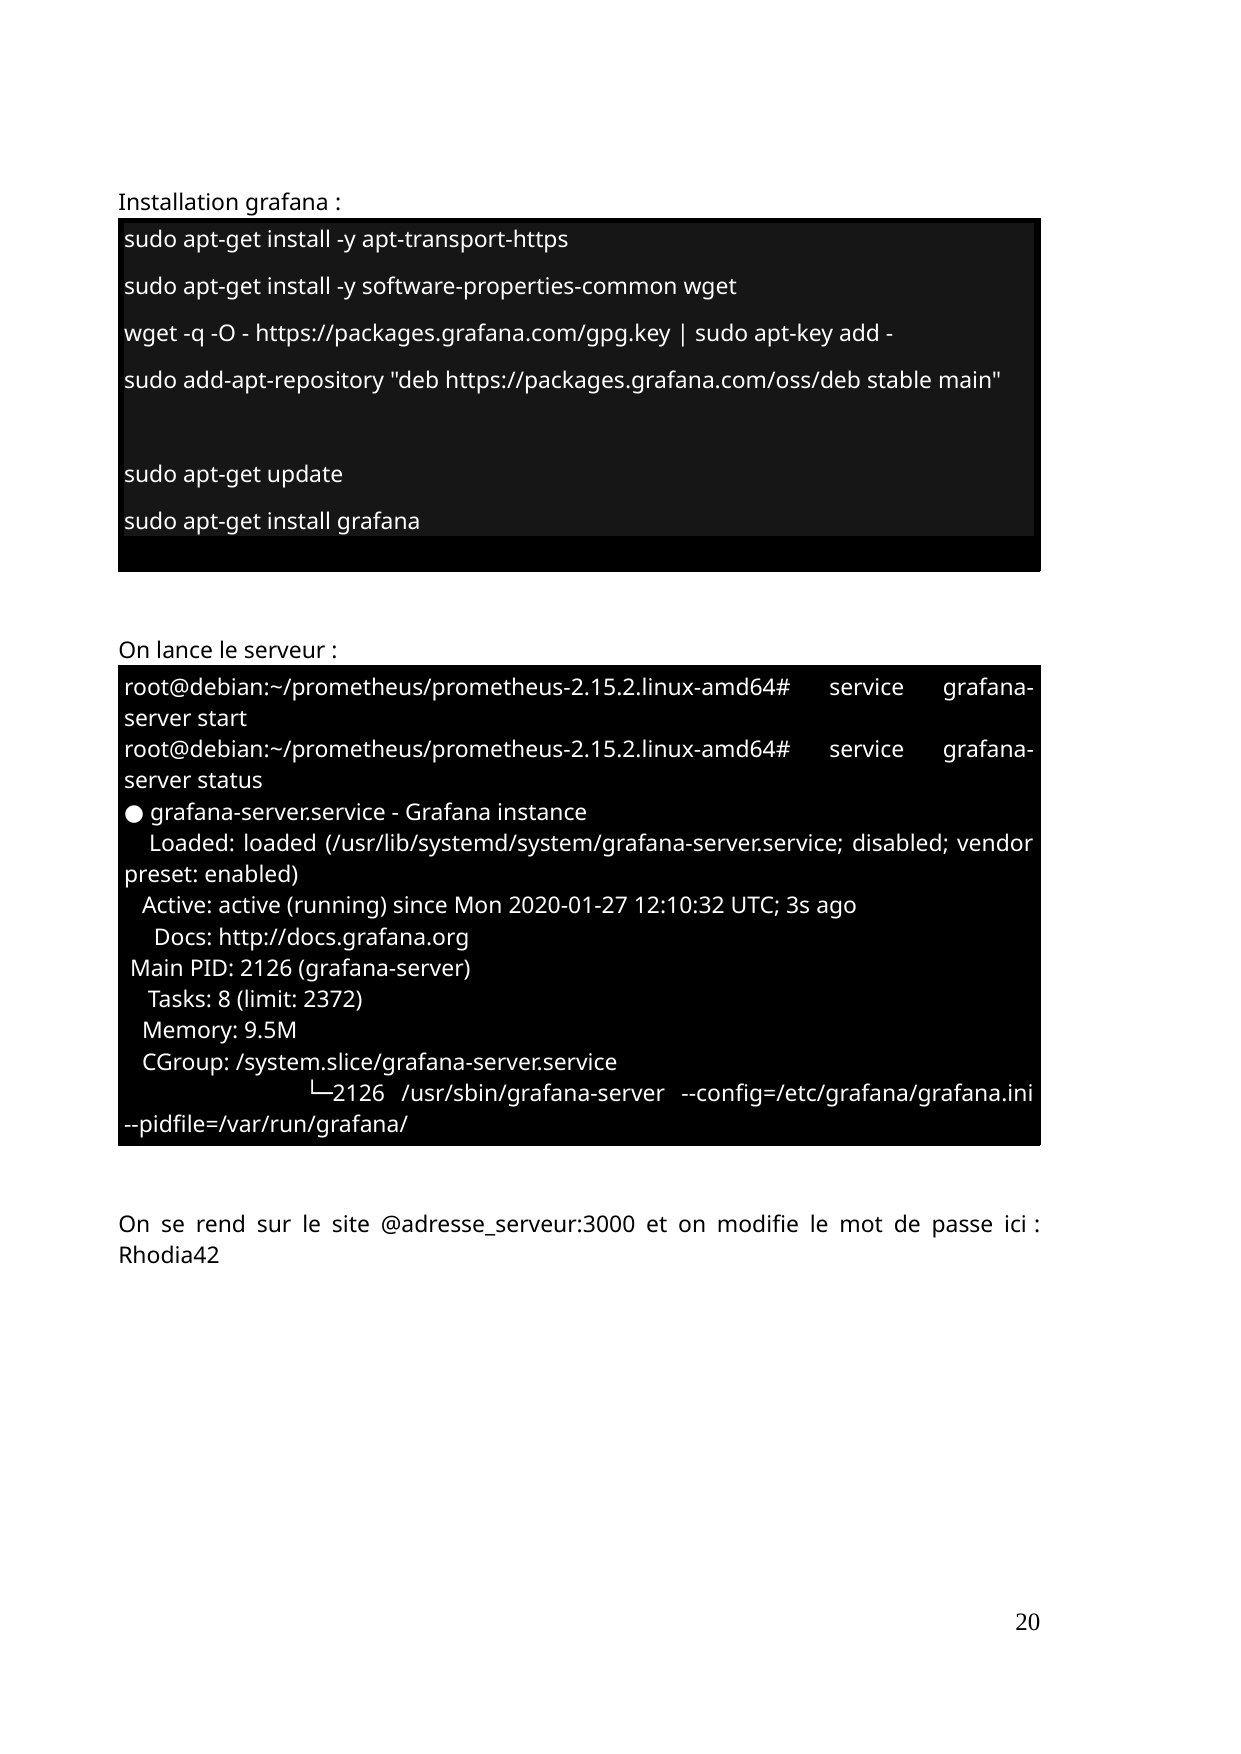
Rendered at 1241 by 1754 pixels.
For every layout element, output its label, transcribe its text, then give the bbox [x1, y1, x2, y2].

text On se rend sur le site @adresse_serveur:3000 et on modifie le mot de passe ici : Rhodia42 [118, 1208, 1040, 1270]
text On lance le serveur : [118, 634, 1040, 665]
text Installation grafana : [118, 186, 1040, 217]
table_header sudo apt-get install -y apt-transport-https sudo apt-get install -y software-properties-common wget wget -q -O - https://packages.grafana.com/gpg.key | sudo apt-key add - sudo add-apt-repository "deb https://packages.grafana.com/oss/deb stable main" sudo apt-get update sudo apt-get install grafana [119, 219, 1040, 571]
table_header root@debian:~/prometheus/prometheus-2.15.2.linux-amd64# service grafana-server start root@debian:~/prometheus/prometheus-2.15.2.linux-amd64# service grafana-server status ● grafana-server.service - Grafana instance Loaded: loaded (/usr/lib/systemd/system/grafana-server.service; disabled; vendor preset: enabled) Active: active (running) since Mon 2020-01-27 12:10:32 UTC; 3s ago Docs: http://docs.grafana.org Main PID: 2126 (grafana-server) Tasks: 8 (limit: 2372) Memory: 9.5M CGroup: /system.slice/grafana-server.service └─2126 /usr/sbin/grafana-server --config=/etc/grafana/grafana.ini --pidfile=/var/run/grafana/ [119, 666, 1040, 1145]
